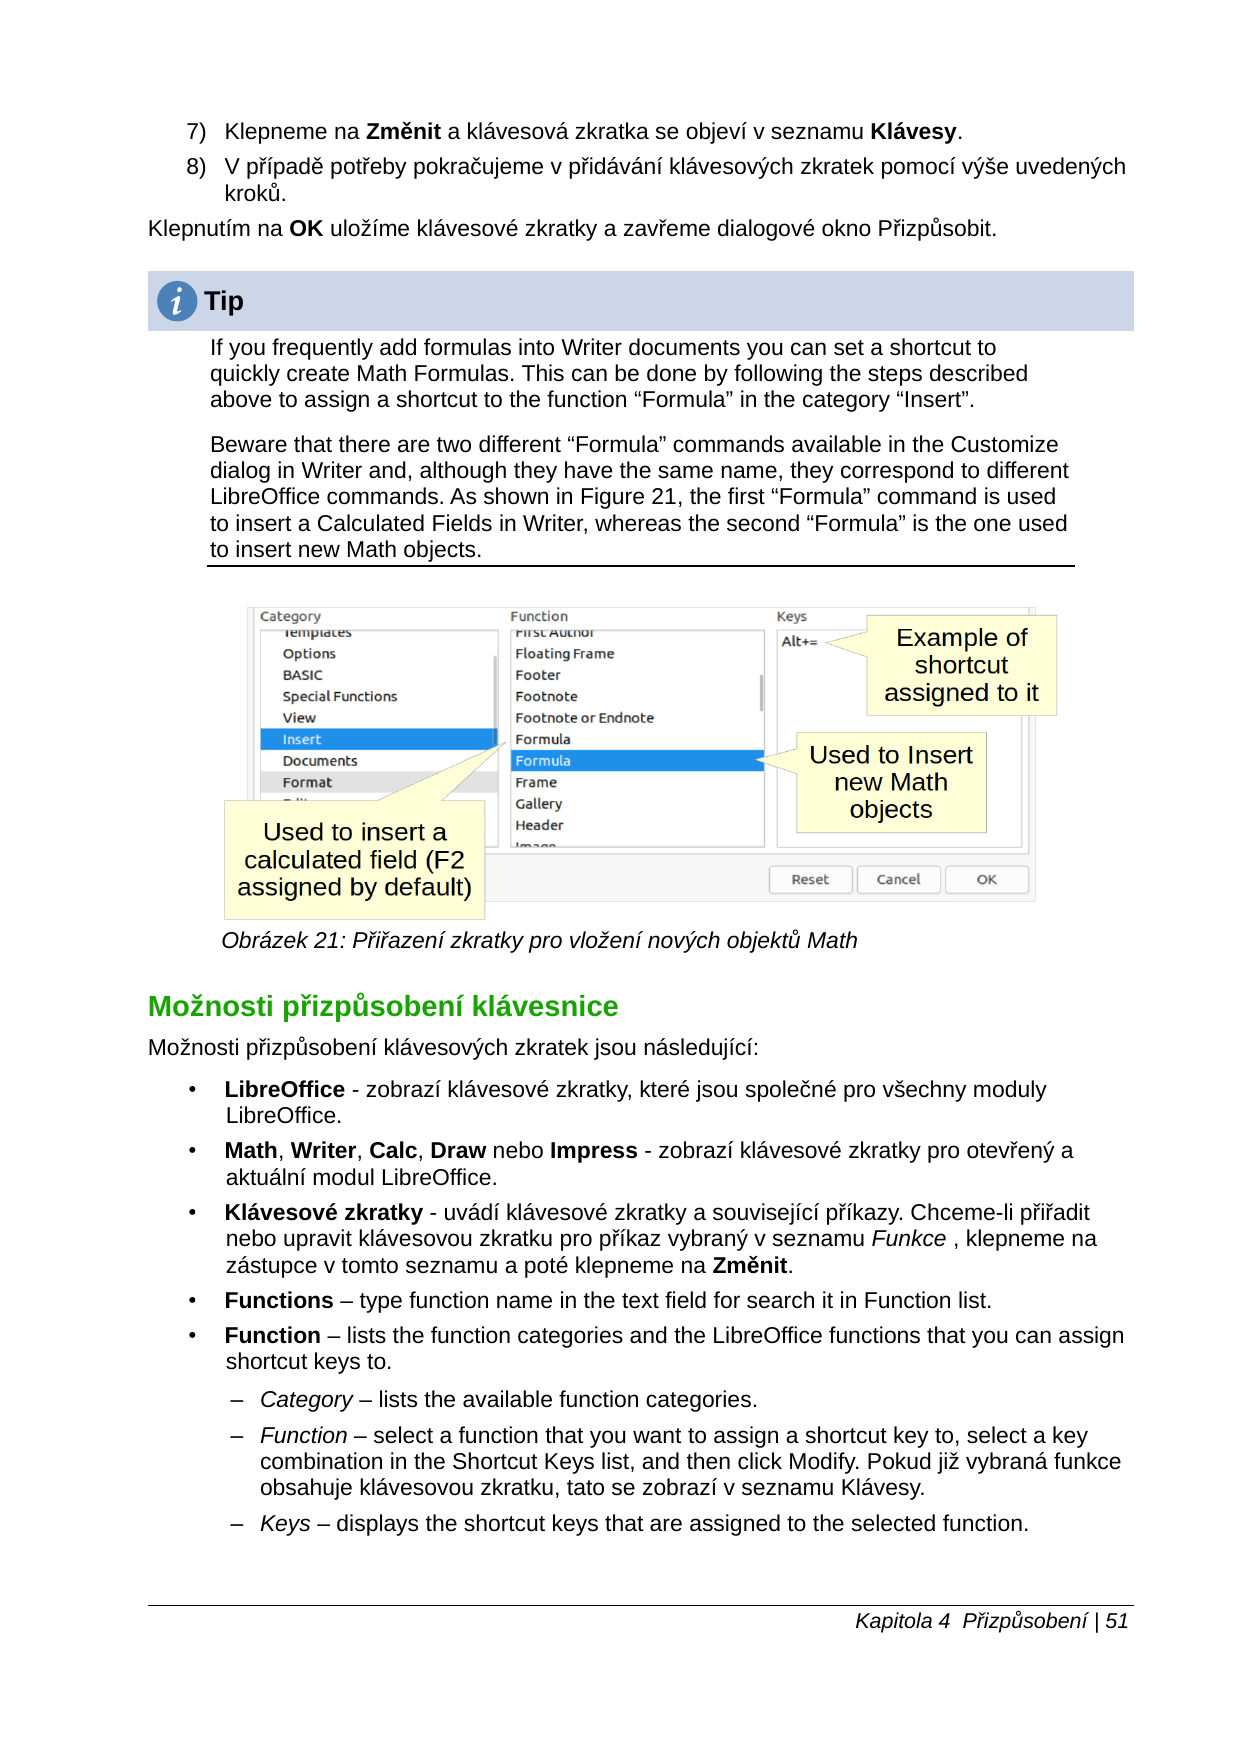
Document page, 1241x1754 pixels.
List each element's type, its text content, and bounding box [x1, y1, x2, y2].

list Klepneme na Změnit a klávesová zkratka se objeví v seznamu Klávesy. [207, 118, 1134, 144]
list Function – lists the function categories and the LibreOffice functions that you can assign shortcut keys to. [185, 1319, 1134, 1378]
text Možnosti přizpůsobení klávesových zkratek jsou následující: [148, 1034, 1134, 1060]
subtitle Tip [148, 271, 1134, 331]
subtitle Možnosti přizpůsobení klávesnice [148, 989, 1134, 1022]
list V případě potřeby pokračujeme v přidávání klávesových zkratek pomocí výše uvedených kroků. [207, 153, 1134, 206]
text Obrázek 21: Přiřazení zkratky pro vložení nových objektů Math [221, 927, 1061, 953]
text Beware that there are two different “Formula” commands available in the Customize dialog in Writer and, although they have the same name, they correspond to different LibreOffice commands. As shown in Figure 21, the first “Formula” command is used to insert a Calculated Fields in Writer, whereas the second “Formula” is the one used to insert new Math objects. [207, 427, 1075, 565]
list Klávesové zkratky - uvádí klávesové zkratky a související příkazy. Chceme-li přiřadit nebo upravit klávesovou zkratku pro příkaz vybraný v seznamu Funkce , klepneme na zástupce v tomto seznamu a poté klepneme na Změnit. [185, 1196, 1134, 1278]
text If you frequently add formulas into Writer documents you can set a shortcut to quickly create Math Formulas. This can be done by following the steps described above to assign a shortcut to the function “Formula” in the category “Insert”. [207, 331, 1075, 413]
picture [221, 597, 1061, 927]
list Category – lists the available function categories. [230, 1386, 1134, 1413]
text Klepnutím na OK uložíme klávesové zkratky a zavřeme dialogové okno Přizpůsobit. [148, 215, 1134, 241]
list Math, Writer, Calc, Draw nebo Impress - zobrazí klávesové zkratky pro otevřený a aktuální modul LibreOffice. [185, 1134, 1134, 1190]
list Keys – displays the shortcut keys that are assigned to the selected function. [230, 1509, 1134, 1536]
list Functions – type function name in the text field for search it in Function list. [185, 1284, 1134, 1313]
list LibreOffice - zobrazí klávesové zkratky, které jsou společné pro všechny moduly LibreOffice. [185, 1073, 1134, 1128]
list Function – select a function that you want to assign a shortcut key to, select a key combination in the Shortcut Keys list, and then click Modify. Pokud již vybraná funkce obsahuje klávesovou zkratku, tato se zobrazí v seznamu Klávesy. [230, 1422, 1134, 1501]
